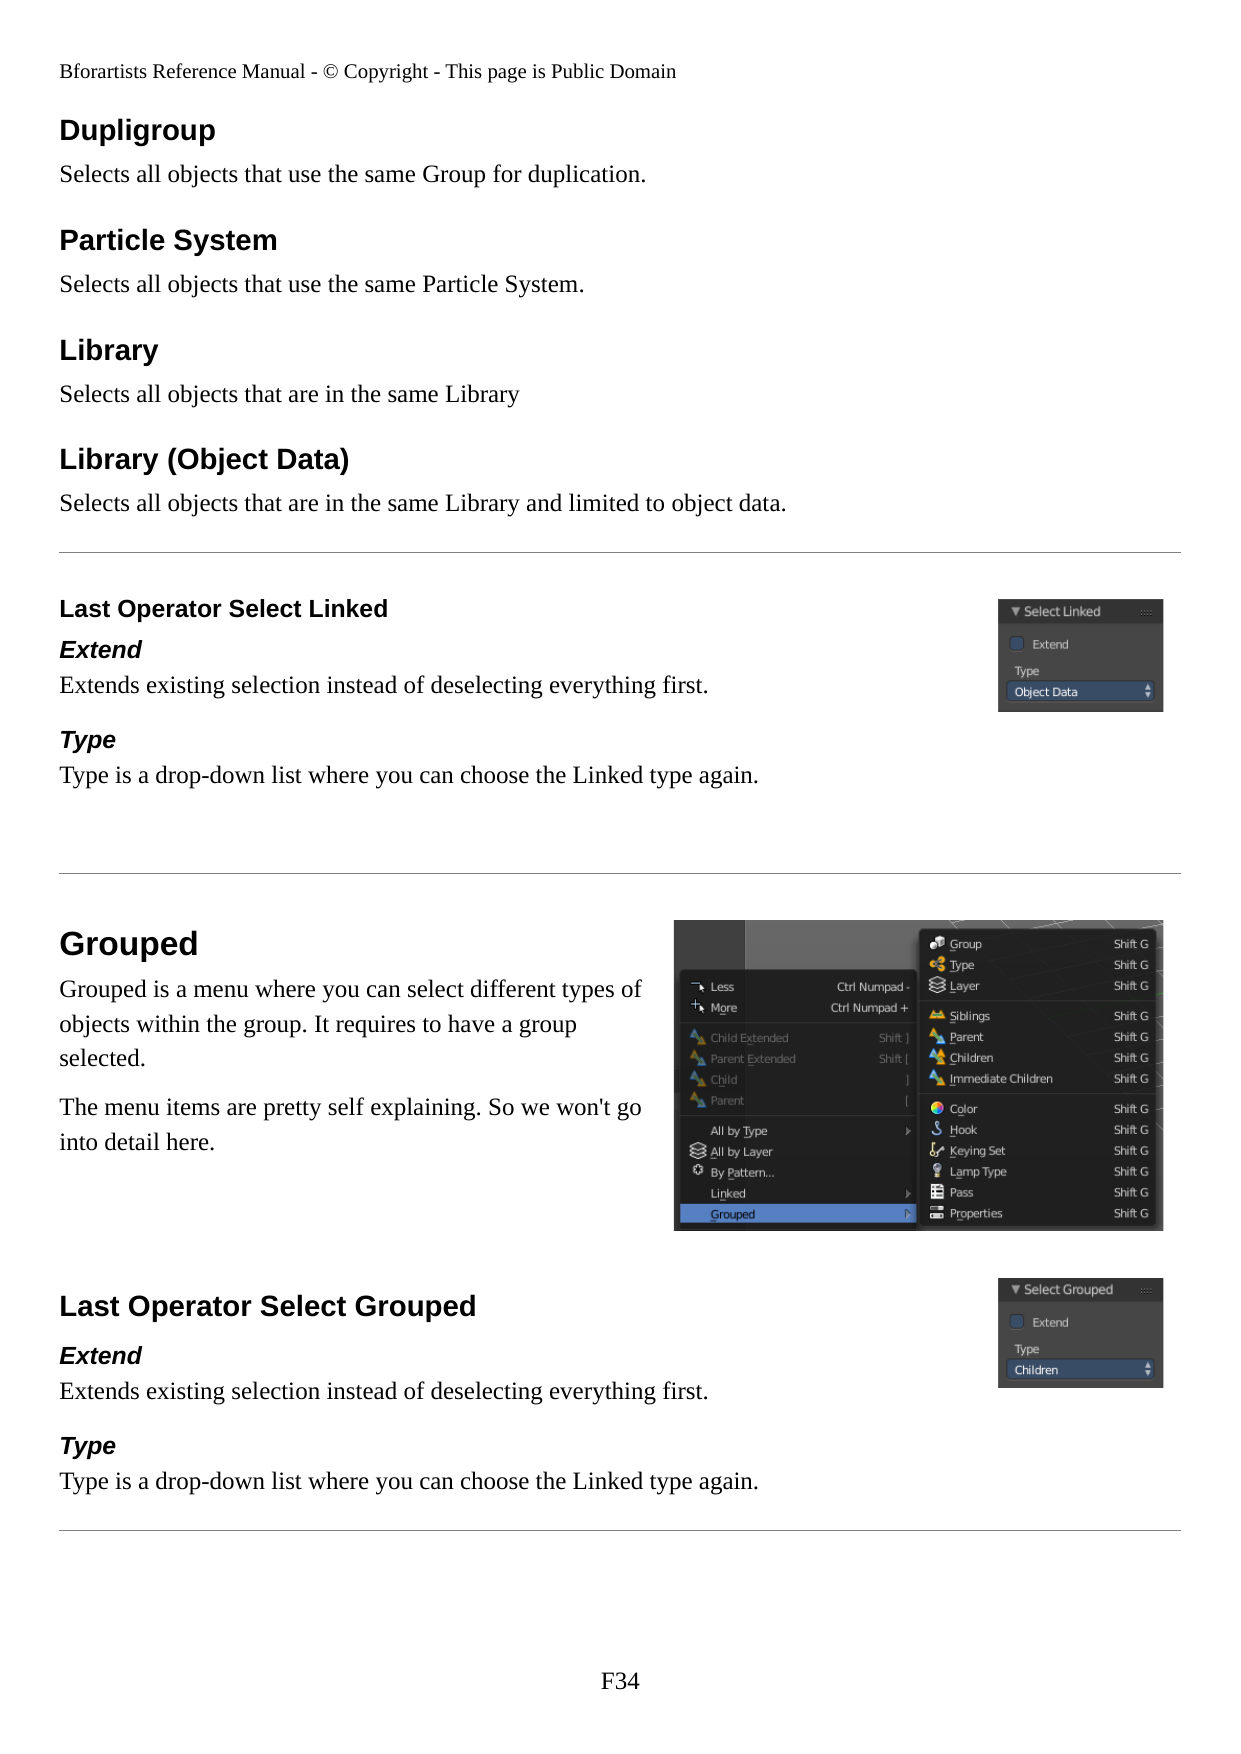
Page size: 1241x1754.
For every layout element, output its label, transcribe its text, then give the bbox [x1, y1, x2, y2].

subtitle Extend [59, 1341, 998, 1370]
subtitle Type [59, 725, 1181, 754]
subtitle [1164, 923, 1181, 962]
text Extends existing selection instead of deselecting everything first. [59, 1376, 1181, 1405]
text Selects all objects that are in the same Library and limited to object data. [59, 488, 1181, 517]
picture [998, 1278, 1164, 1388]
subtitle Library (Object Data) [59, 442, 1181, 476]
subtitle Grouped [59, 923, 673, 962]
text Grouped is a menu where you can select different types of objects within the group. It requires to have a group selected. [59, 974, 673, 1072]
picture [673, 920, 1164, 1231]
subtitle [1164, 1341, 1181, 1370]
text Selects all objects that use the same Particle System. [59, 269, 1181, 297]
subtitle Type [59, 1431, 1181, 1460]
subtitle [1164, 635, 1181, 664]
text Type is a drop-down list where you can choose the Linked type again. [59, 760, 1181, 789]
subtitle Last Operator Select Grouped [59, 1289, 998, 1322]
text Selects all objects that use the same Group for duplication. [59, 159, 1181, 188]
text The menu items are pretty self explaining. So we won't go into detail here. [59, 1092, 673, 1156]
subtitle Library [59, 332, 1181, 366]
picture [998, 599, 1164, 712]
text Type is a drop-down list where you can choose the Linked type again. [59, 1466, 1181, 1495]
subtitle [1164, 1289, 1181, 1322]
subtitle Last Operator Select Linked [59, 594, 1181, 623]
text Selects all objects that are in the same Library [59, 379, 1181, 407]
subtitle Particle System [59, 222, 1181, 256]
subtitle Extend [59, 635, 998, 664]
text Extends existing selection instead of deselecting everything first. [59, 670, 998, 699]
subtitle Dupligroup [59, 113, 1181, 146]
